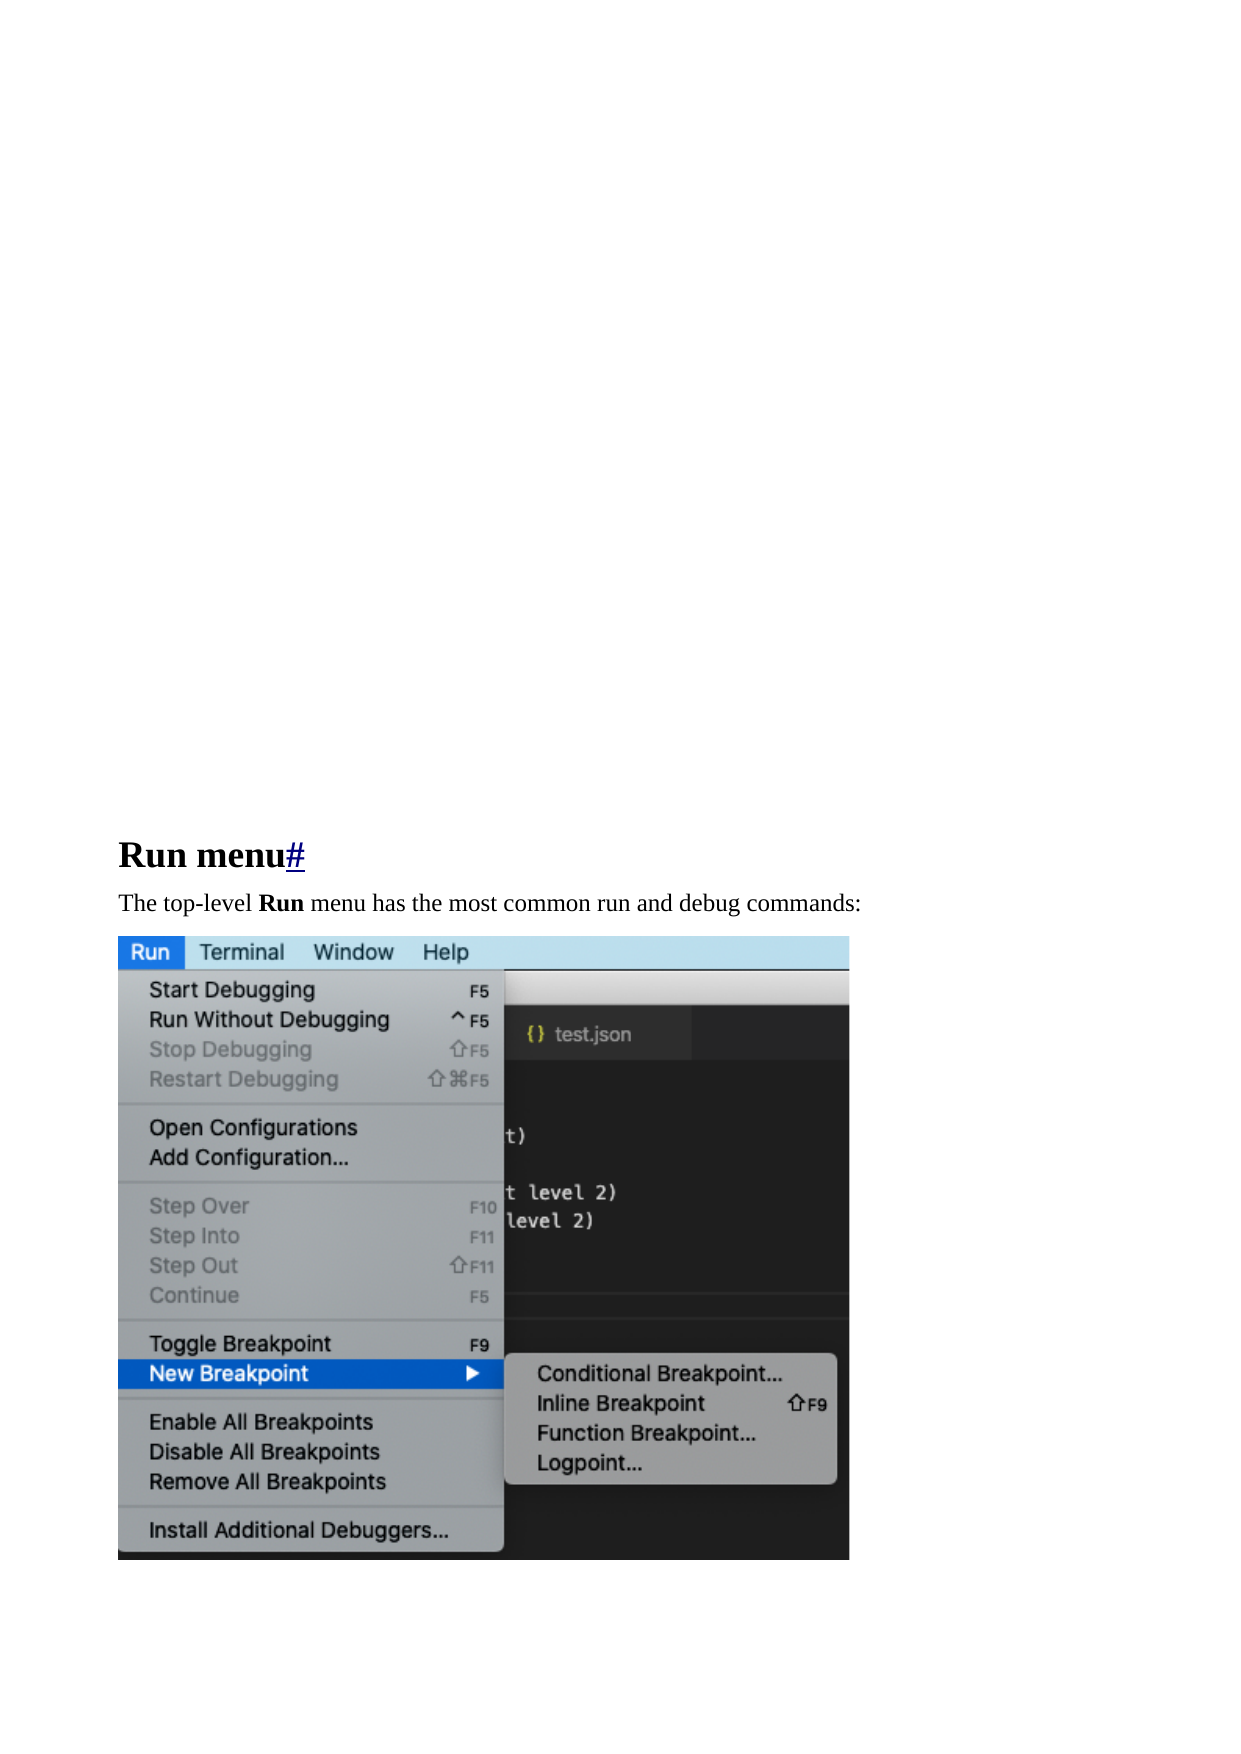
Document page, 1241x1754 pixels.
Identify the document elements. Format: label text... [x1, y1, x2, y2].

text The top-level Run menu has the most common run and debug commands: [118, 888, 1122, 917]
picture [118, 936, 850, 1560]
subtitle Run menu# [118, 833, 1122, 876]
